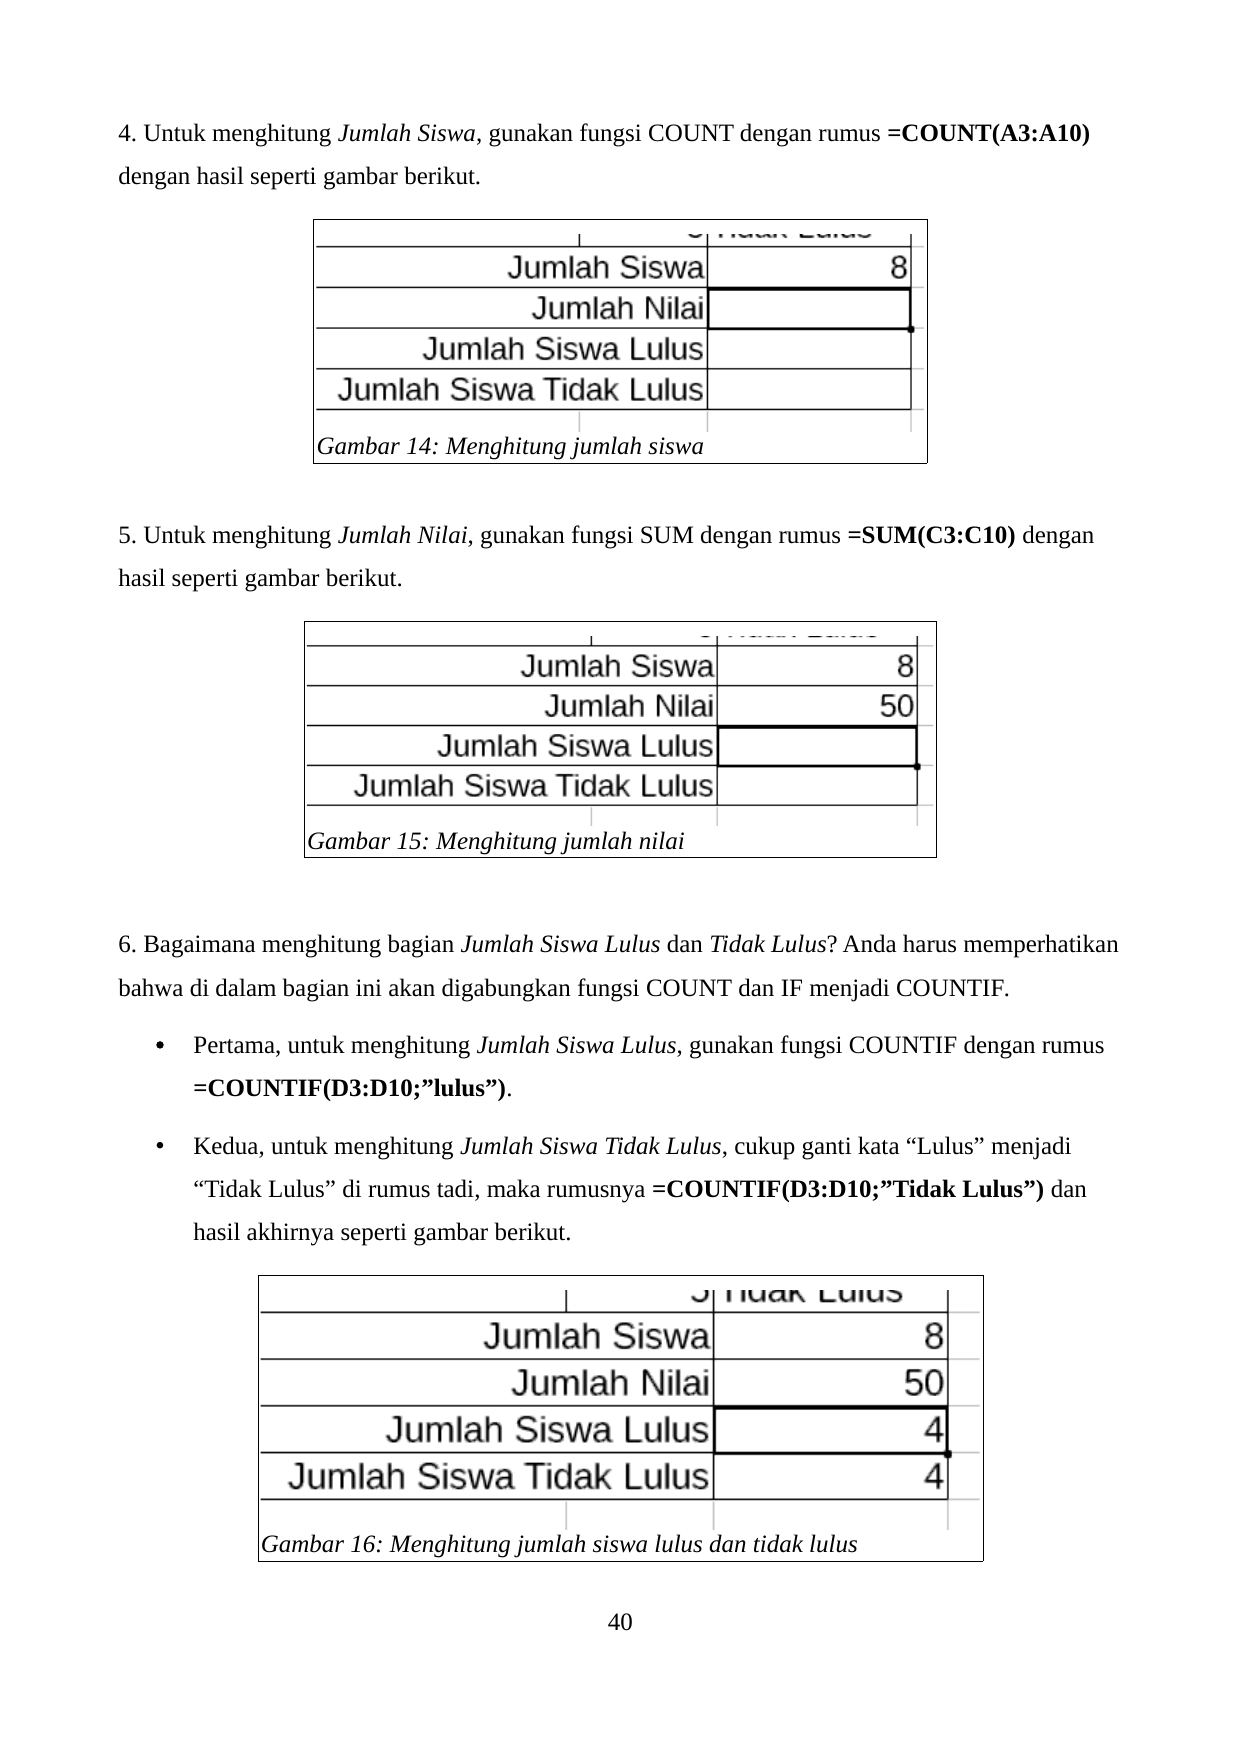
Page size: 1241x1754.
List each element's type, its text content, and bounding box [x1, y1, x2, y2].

text 5. Untuk menghitung Jumlah Nilai, gunakan fungsi SUM dengan rumus =SUM(C3:C10) dengan hasil seperti gambar berikut. [118, 520, 1122, 592]
picture [260, 1290, 980, 1530]
text Gambar 15: Menghitung jumlah nilai [307, 826, 933, 854]
list Pertama, untuk menghitung Jumlah Siswa Lulus, gunakan fungsi COUNTIF dengan rumus =COUNTIF(D3:D10;”lulus”). [156, 1030, 1122, 1102]
text Gambar 16: Menghitung jumlah siswa lulus dan tidak lulus [261, 1530, 979, 1558]
list Kedua, untuk menghitung Jumlah Siswa Tidak Lulus, cukup ganti kata “Lulus” menjadi “Tidak Lulus” di rumus tadi, maka rumusnya =COUNTIF(D3:D10;”Tidak Lulus”) dan hasil akhirnya seperti gambar berikut. [156, 1131, 1122, 1246]
text 4. Untuk menghitung Jumlah Siswa, gunakan fungsi COUNT dengan rumus =COUNT(A3:A10) dengan hasil seperti gambar berikut. [118, 118, 1122, 190]
picture [316, 234, 924, 432]
text 6. Bagaimana menghitung bagian Jumlah Siswa Lulus dan Tidak Lulus? Anda harus memperhatikan bahwa di dalam bagian ini akan digabungkan fungsi COUNT dan IF menjadi COUNTIF. [118, 929, 1122, 1001]
text Gambar 14: Menghitung jumlah siswa [316, 432, 924, 460]
picture [306, 636, 934, 826]
